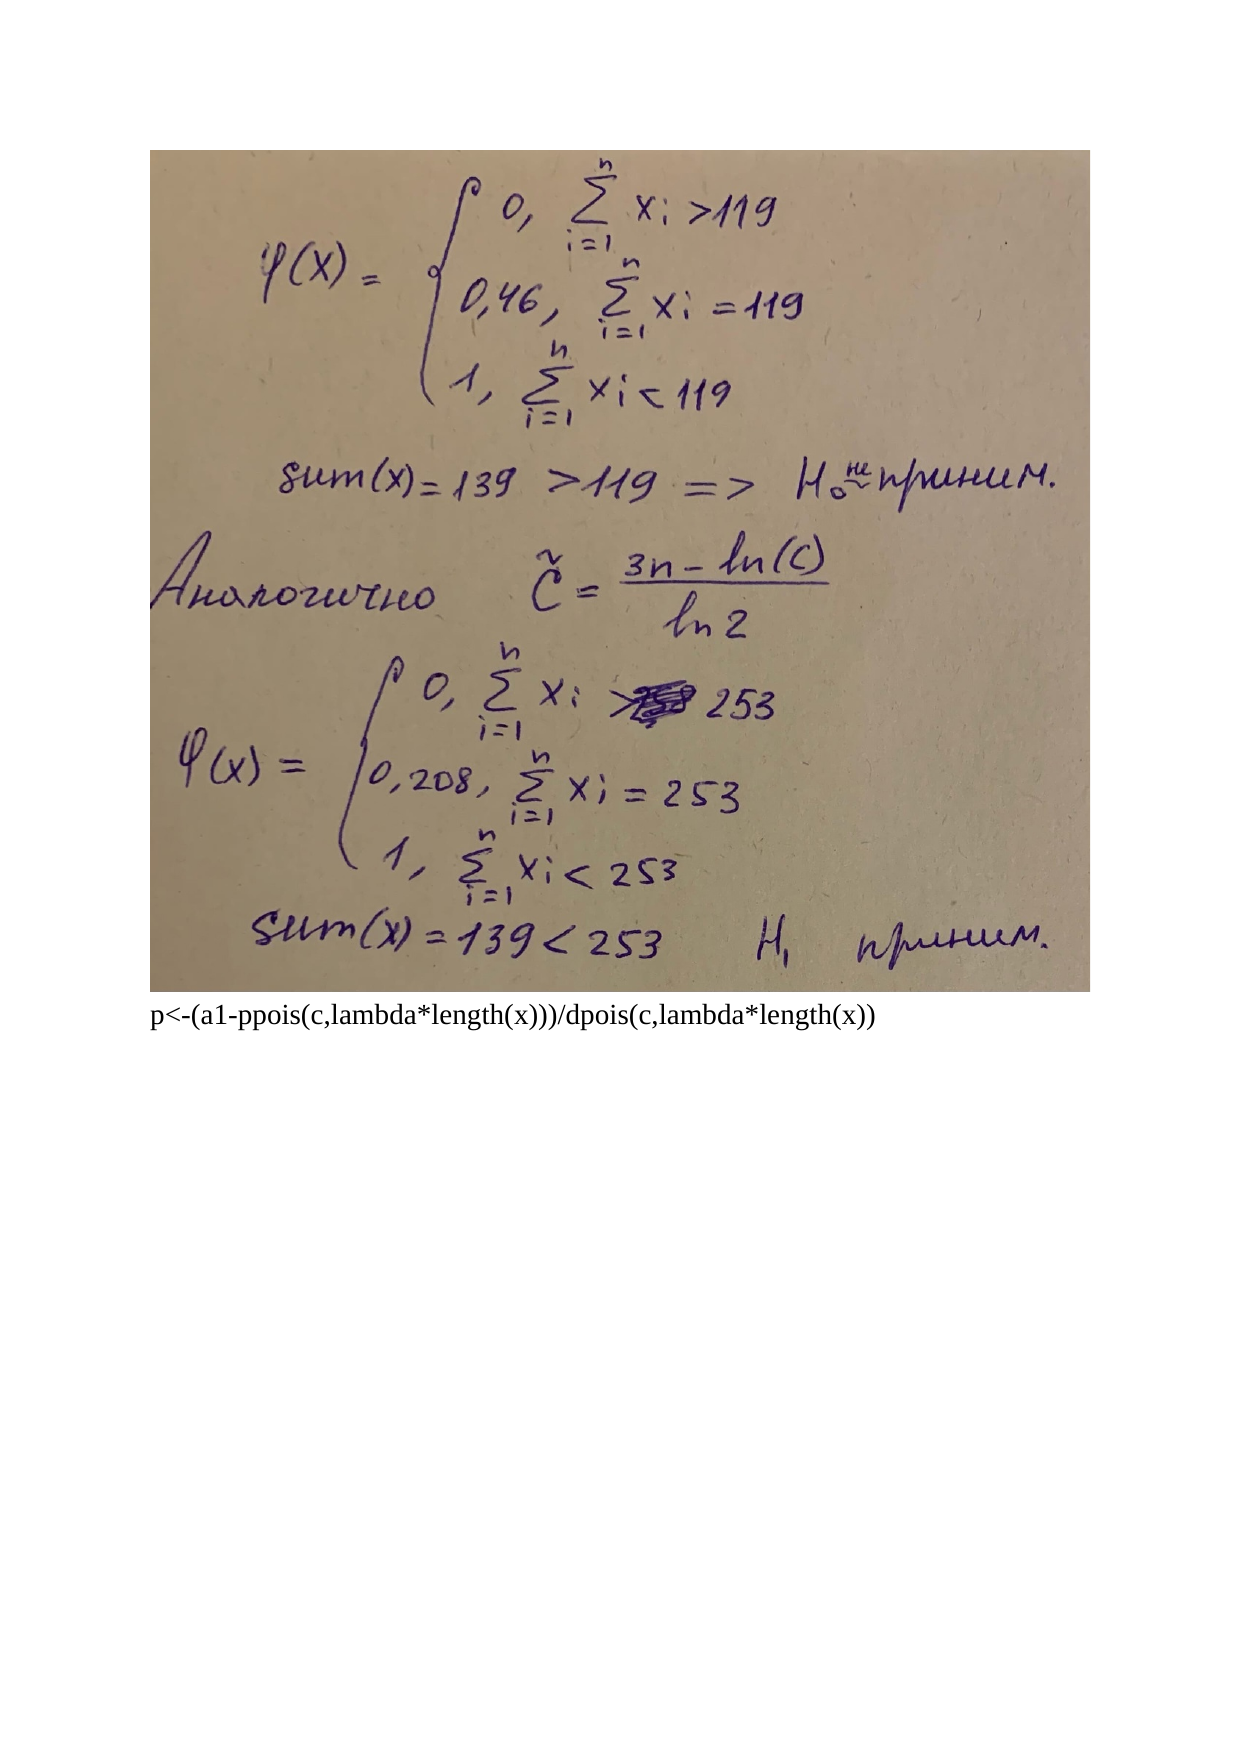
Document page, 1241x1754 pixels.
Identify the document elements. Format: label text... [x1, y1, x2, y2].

text p<-(a1-ppois(c,lambda*length(x)))/dpois(c,lambda*length(x)) [150, 992, 1090, 1030]
picture [150, 150, 1091, 992]
